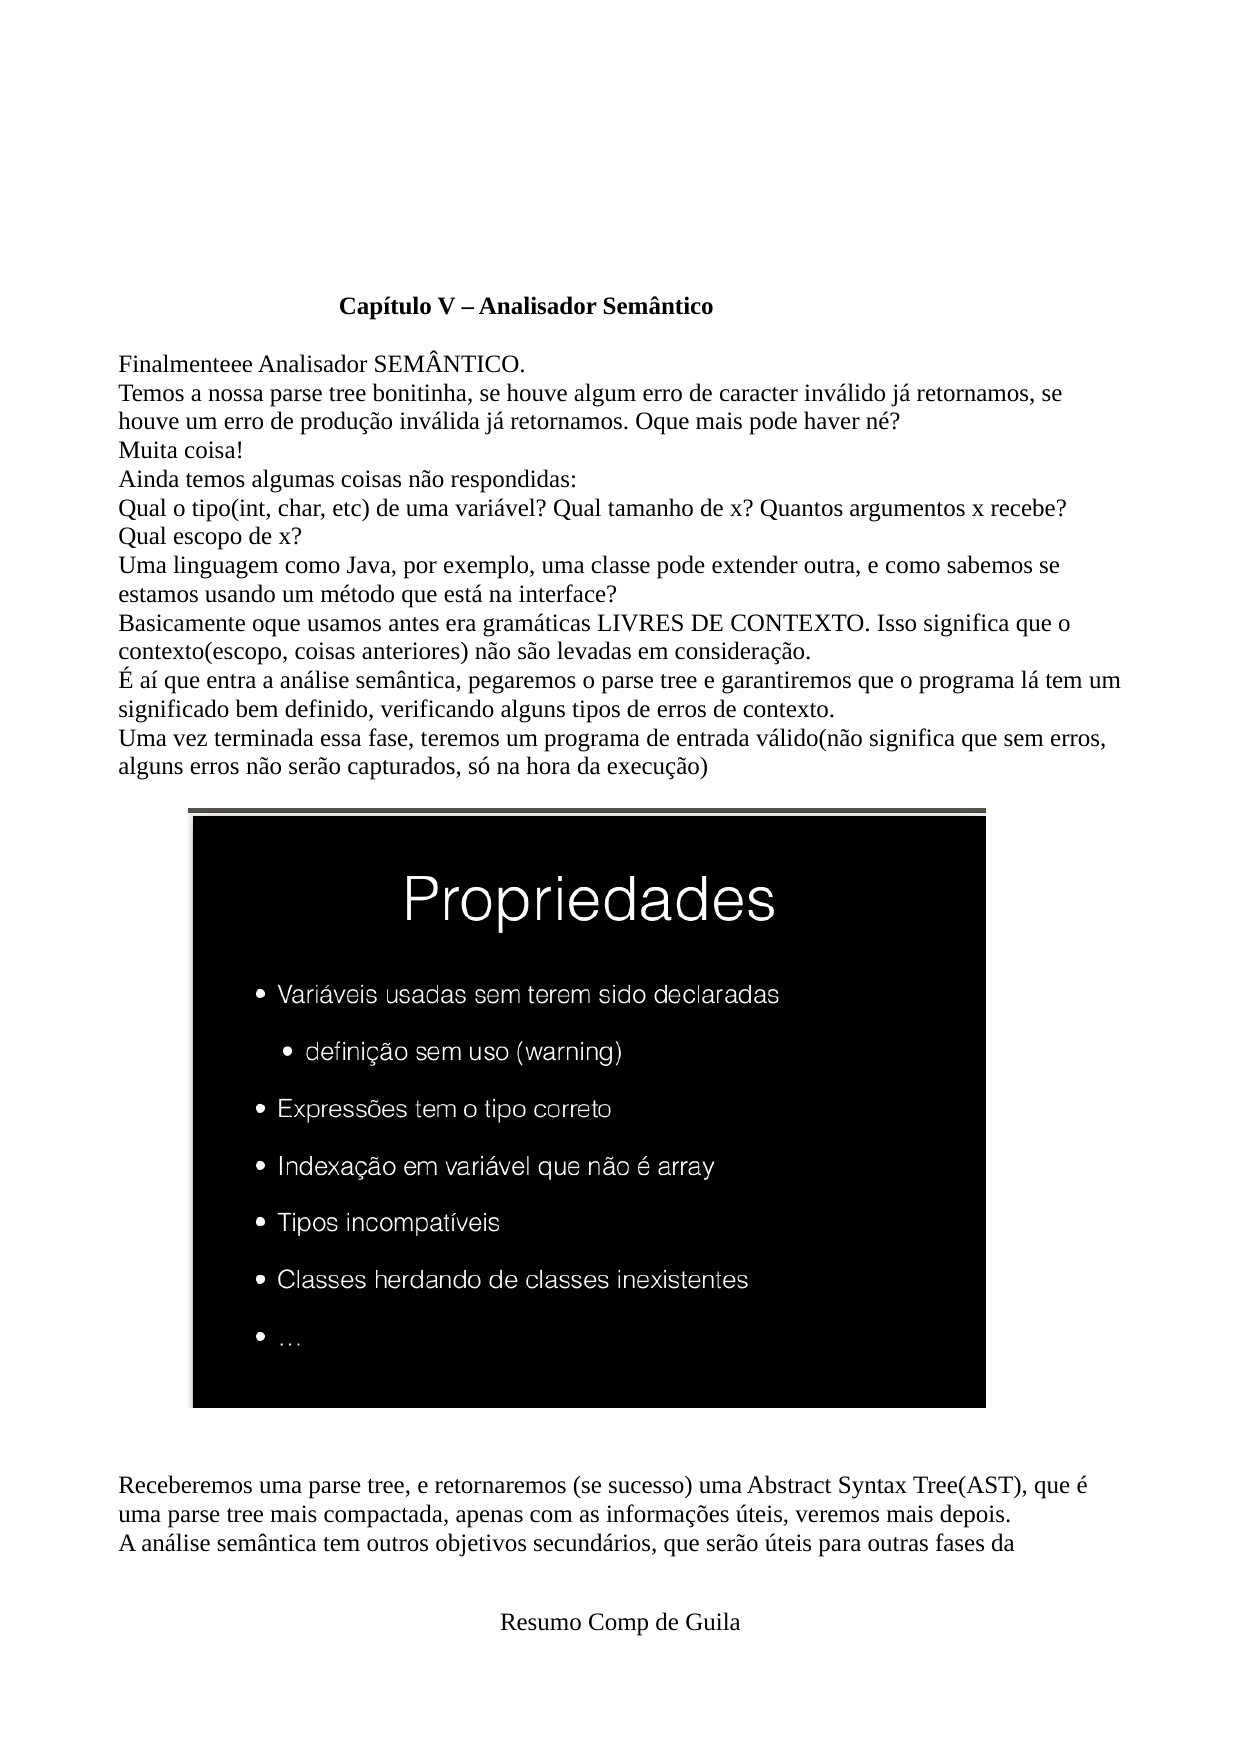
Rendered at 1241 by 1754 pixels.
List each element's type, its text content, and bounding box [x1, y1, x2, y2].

text Qual o tipo(int, char, etc) de uma variável? Qual tamanho de x? Quantos argumentos x recebe? [118, 493, 1122, 521]
text Uma linguagem como Java, por exemplo, uma classe pode extender outra, e como sabemos se estamos usando um método que está na interface? [118, 550, 1122, 608]
text Finalmenteee Analisador SEMÂNTICO. [118, 349, 1122, 378]
text Capítulo V – Analisador Semântico [118, 291, 1122, 320]
text Temos a nossa parse tree bonitinha, se houve algum erro de caracter inválido já retornamos, se houve um erro de produção inválida já retornamos. Oque mais pode haver né? [118, 378, 1122, 435]
text Muita coisa! [118, 435, 1122, 464]
picture [187, 808, 986, 1408]
text É aí que entra a análise semântica, pegaremos o parse tree e garantiremos que o programa lá tem um significado bem definido, verificando alguns tipos de erros de contexto. [118, 665, 1122, 723]
text Ainda temos algumas coisas não respondidas: [118, 464, 1122, 493]
text Qual escopo de x? [118, 521, 1122, 550]
text Basicamente oque usamos antes era gramáticas LIVRES DE CONTEXTO. Isso significa que o contexto(escopo, coisas anteriores) não são levadas em consideração. [118, 608, 1122, 665]
text Receberemos uma parse tree, e retornaremos (se sucesso) uma Abstract Syntax Tree(AST), que é uma parse tree mais compactada, apenas com as informações úteis, veremos mais depois. [118, 1470, 1122, 1528]
text Uma vez terminada essa fase, teremos um programa de entrada válido(não significa que sem erros, alguns erros não serão capturados, só na hora da execução) [118, 723, 1122, 780]
text A análise semântica tem outros objetivos secundários, que serão úteis para outras fases da [118, 1528, 1122, 1556]
